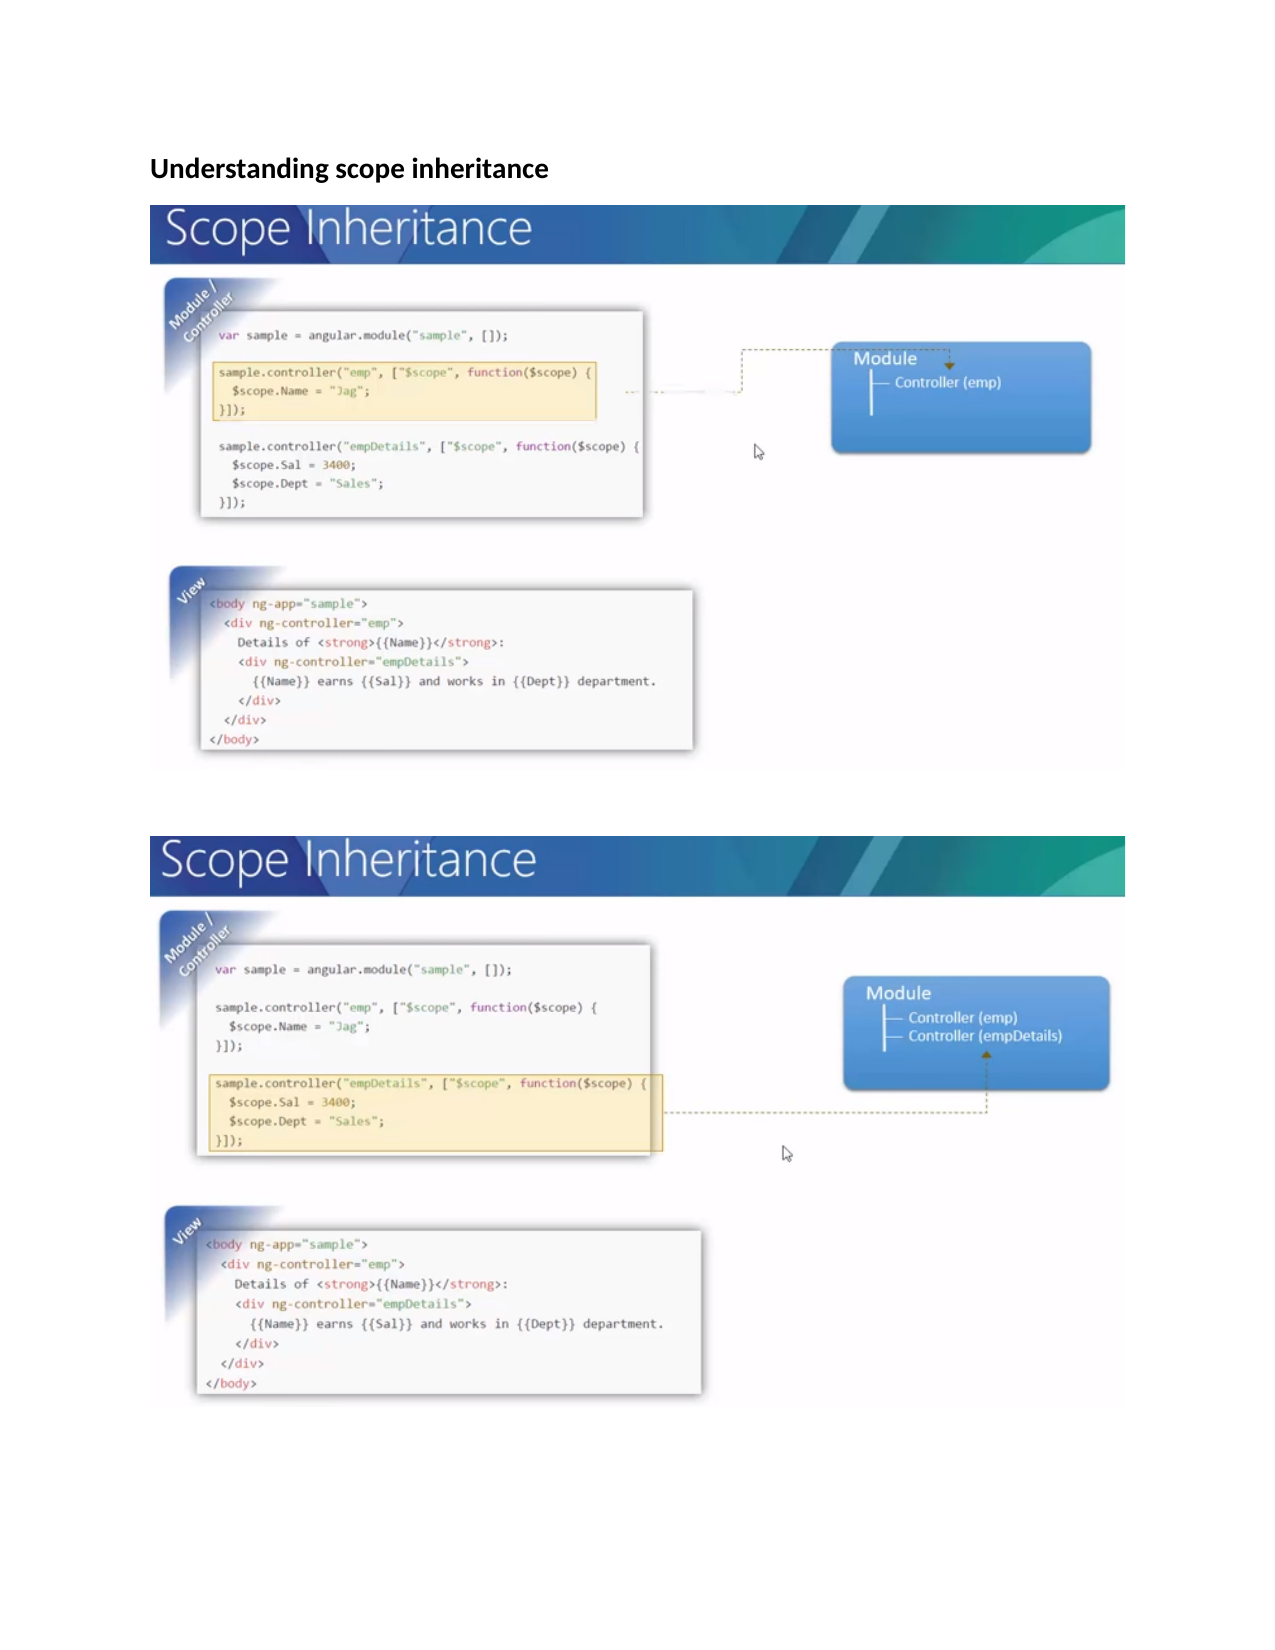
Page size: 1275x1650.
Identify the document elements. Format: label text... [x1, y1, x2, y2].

picture [150, 836, 1125, 1407]
text Understanding scope inheritance [150, 150, 1125, 186]
picture [150, 205, 1125, 770]
